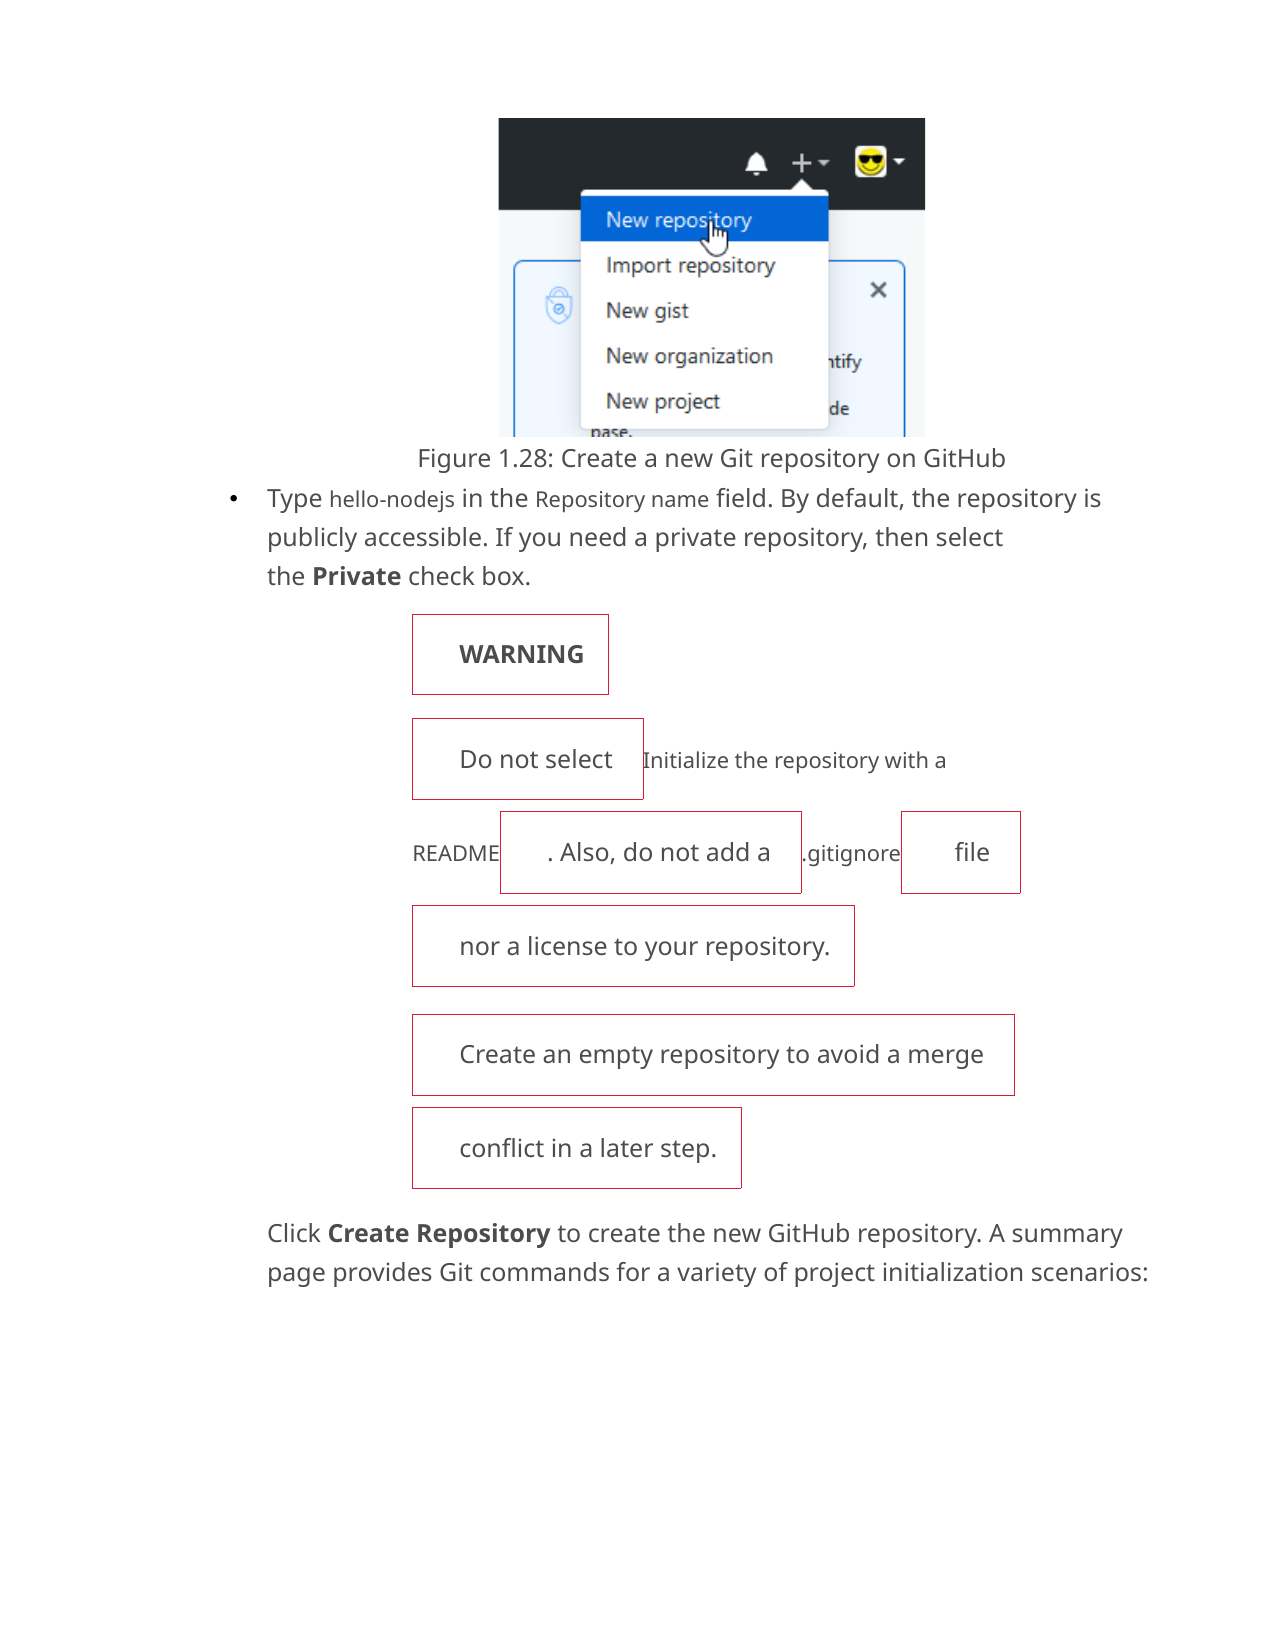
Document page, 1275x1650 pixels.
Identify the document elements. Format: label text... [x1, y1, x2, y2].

list Type hello-nodejs in the Repository name field. By default, the repository is publicly accessible. If you need a private repository, then select the Private check box. [229, 480, 1157, 593]
list Do not select Initialize the repository with a README. Also, do not add a .gitignore file nor a license to your repository. [374, 718, 1082, 986]
list Figure 1.28: Create a new Git repository on GitHub [229, 441, 1157, 475]
subtitle WARNING [374, 613, 608, 694]
list Click Create Repository to create the new GitHub repository. A summary page provides Git commands for a variety of project initialization scenarios: [229, 1216, 1157, 1289]
subtitle [609, 613, 1082, 694]
list Create an empty repository to avoid a merge conflict in a later step. [374, 1013, 1082, 1188]
picture [498, 118, 926, 437]
